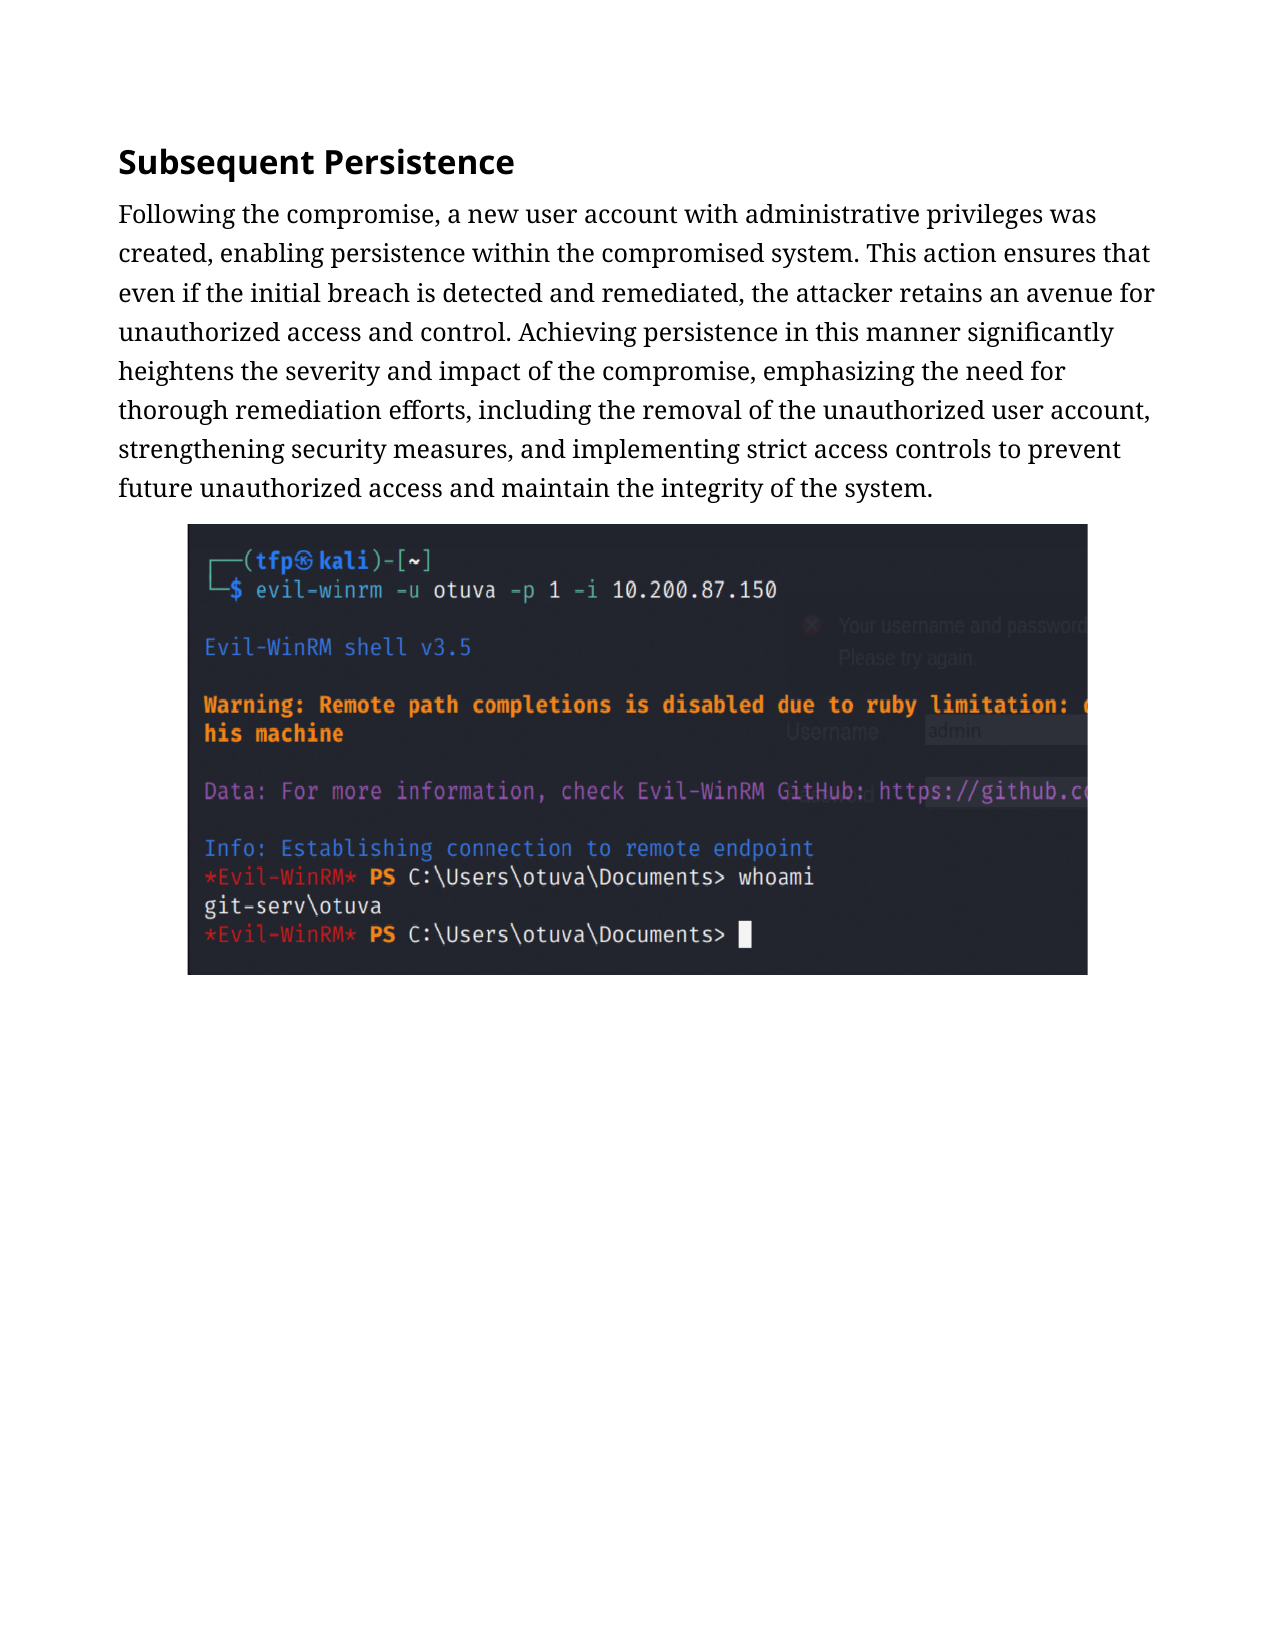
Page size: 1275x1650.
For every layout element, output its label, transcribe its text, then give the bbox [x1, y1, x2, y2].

text Following the compromise, a new user account with administrative privileges was created, enabling persistence within the compromised system. This action ensures that even if the initial breach is detected and remediated, the attacker retains an avenue for unauthorized access and control. Achieving persistence in this manner significantly heightens the severity and impact of the compromise, emphasizing the need for thorough remediation efforts, including the removal of the unauthorized user account, strengthening security measures, and implementing strict access controls to prevent future unauthorized access and maintain the integrity of the system. [118, 197, 1157, 505]
subtitle Subsequent Persistence [118, 139, 1157, 184]
picture [187, 524, 1088, 975]
